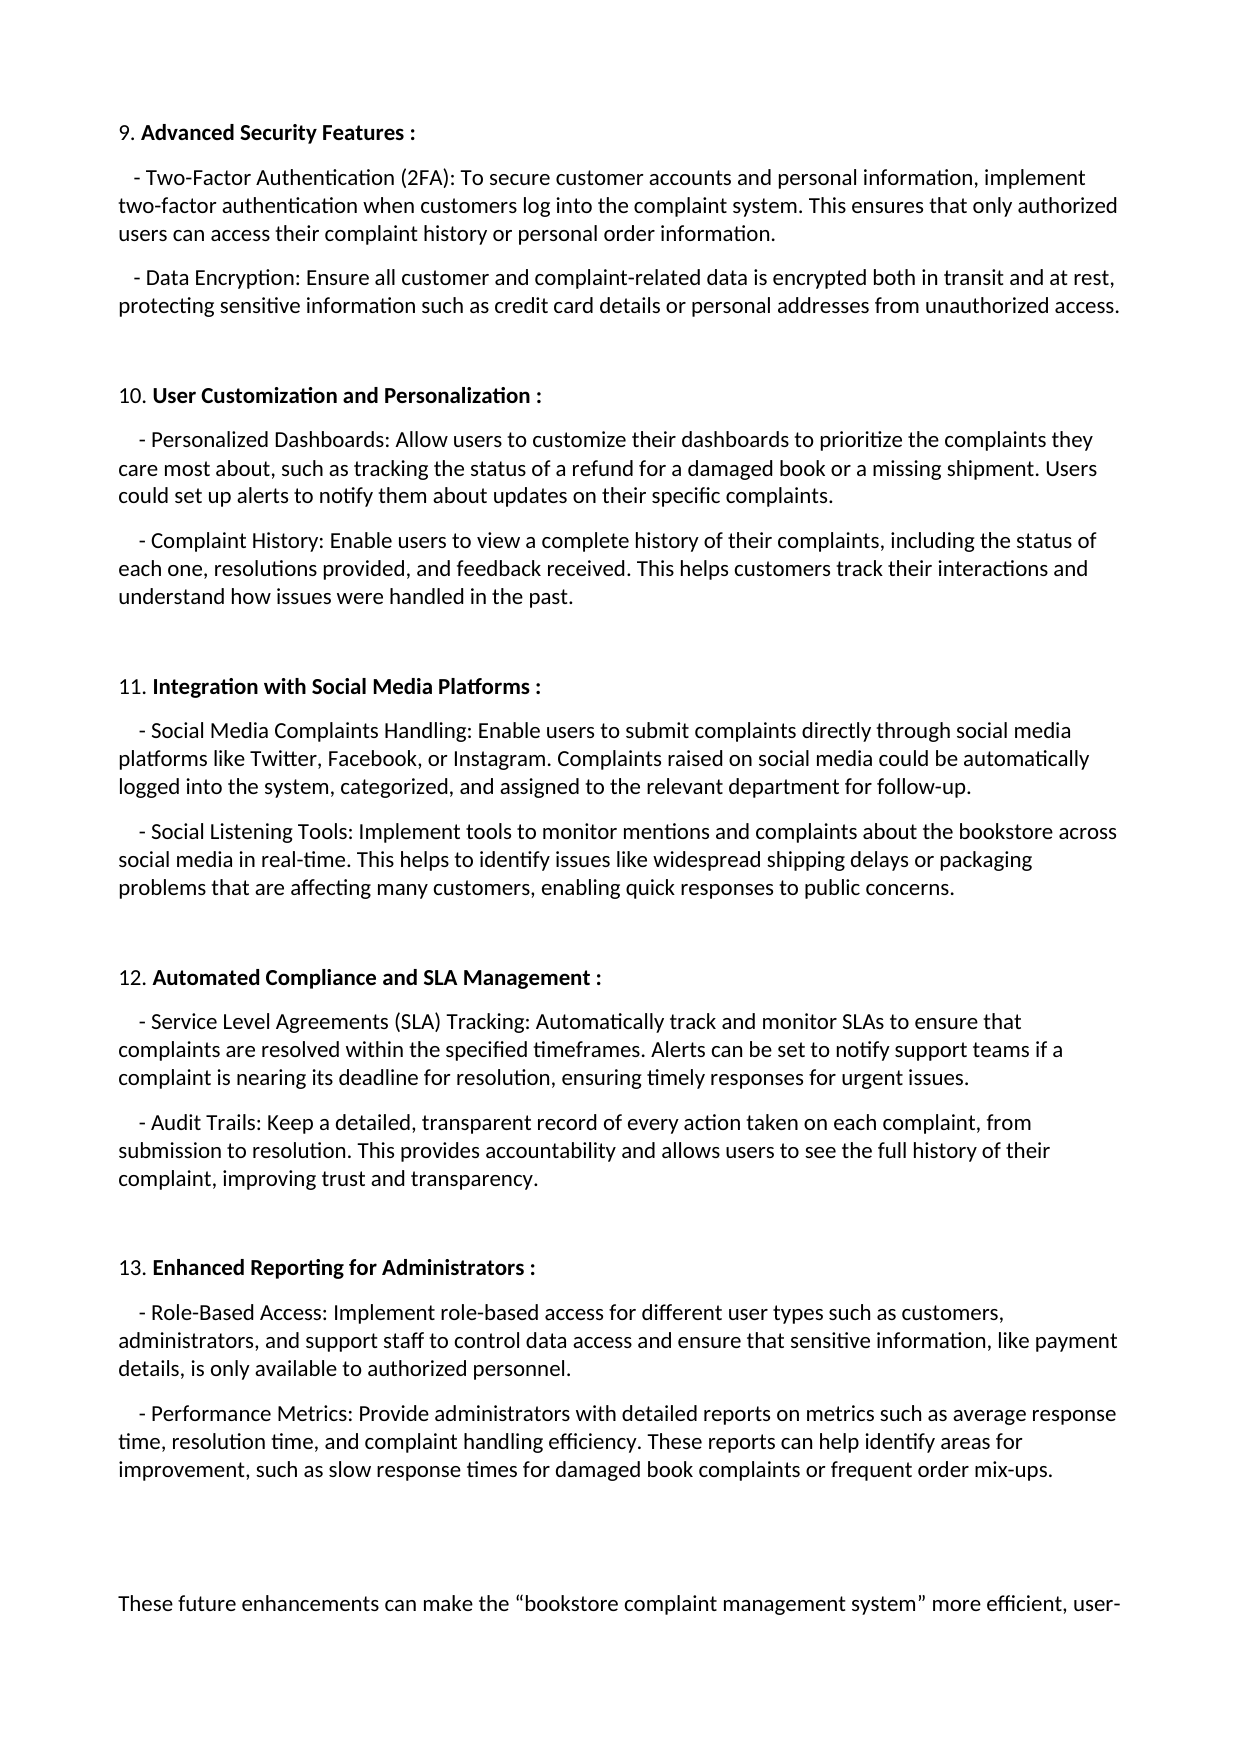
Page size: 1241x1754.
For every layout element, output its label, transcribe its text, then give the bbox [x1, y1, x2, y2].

text 12. Automated Compliance and SLA Management : [118, 963, 1122, 991]
text - Performance Metrics: Provide administrators with detailed reports on metrics such as average response time, resolution time, and complaint handling efficiency. These reports can help identify areas for improvement, such as slow response times for damaged book complaints or frequent order mix-ups. [118, 1399, 1122, 1483]
text These future enhancements can make the “bookstore complaint management system” more efficient, user- [118, 1589, 1122, 1617]
text 10. User Customization and Personalization : [118, 381, 1122, 409]
text 9. Advanced Security Features : [118, 118, 1122, 146]
text - Social Media Complaints Handling: Enable users to submit complaints directly through social media platforms like Twitter, Facebook, or Instagram. Complaints raised on social media could be automatically logged into the system, categorized, and assigned to the relevant department for follow-up. [118, 716, 1122, 801]
text - Role-Based Access: Implement role-based access for different user types such as customers, administrators, and support staff to control data access and ensure that sensitive information, like payment details, is only available to authorized personnel. [118, 1298, 1122, 1382]
text 13. Enhanced Reporting for Administrators : [118, 1253, 1122, 1281]
text - Service Level Agreements (SLA) Tracking: Automatically track and monitor SLAs to ensure that complaints are resolved within the specified timeframes. Alerts can be set to notify support teams if a complaint is nearing its deadline for resolution, ensuring timely responses for urgent issues. [118, 1007, 1122, 1091]
text - Personalized Dashboards: Allow users to customize their dashboards to prioritize the complaints they care most about, such as tracking the status of a refund for a damaged book or a missing shipment. Users could set up alerts to notify them about updates on their specific complaints. [118, 426, 1122, 510]
text - Complaint History: Enable users to view a complete history of their complaints, including the status of each one, resolutions provided, and feedback received. This helps customers track their interactions and understand how issues were handled in the past. [118, 526, 1122, 610]
text - Social Listening Tools: Implement tools to monitor mentions and complaints about the bookstore across social media in real-time. This helps to identify issues like widespread shipping delays or packaging problems that are affecting many customers, enabling quick responses to public concerns. [118, 817, 1122, 901]
text - Data Encryption: Ensure all customer and complaint-related data is encrypted both in transit and at rest, protecting sensitive information such as credit card details or personal addresses from unauthorized access. [118, 263, 1122, 319]
text 11. Integration with Social Media Platforms : [118, 672, 1122, 700]
text - Audit Trails: Keep a detailed, transparent record of every action taken on each complaint, from submission to resolution. This provides accountability and allows users to see the full history of their complaint, improving trust and transparency. [118, 1108, 1122, 1192]
text - Two-Factor Authentication (2FA): To secure customer accounts and personal information, implement two-factor authentication when customers log into the complaint system. This ensures that only authorized users can access their complaint history or personal order information. [118, 163, 1122, 247]
